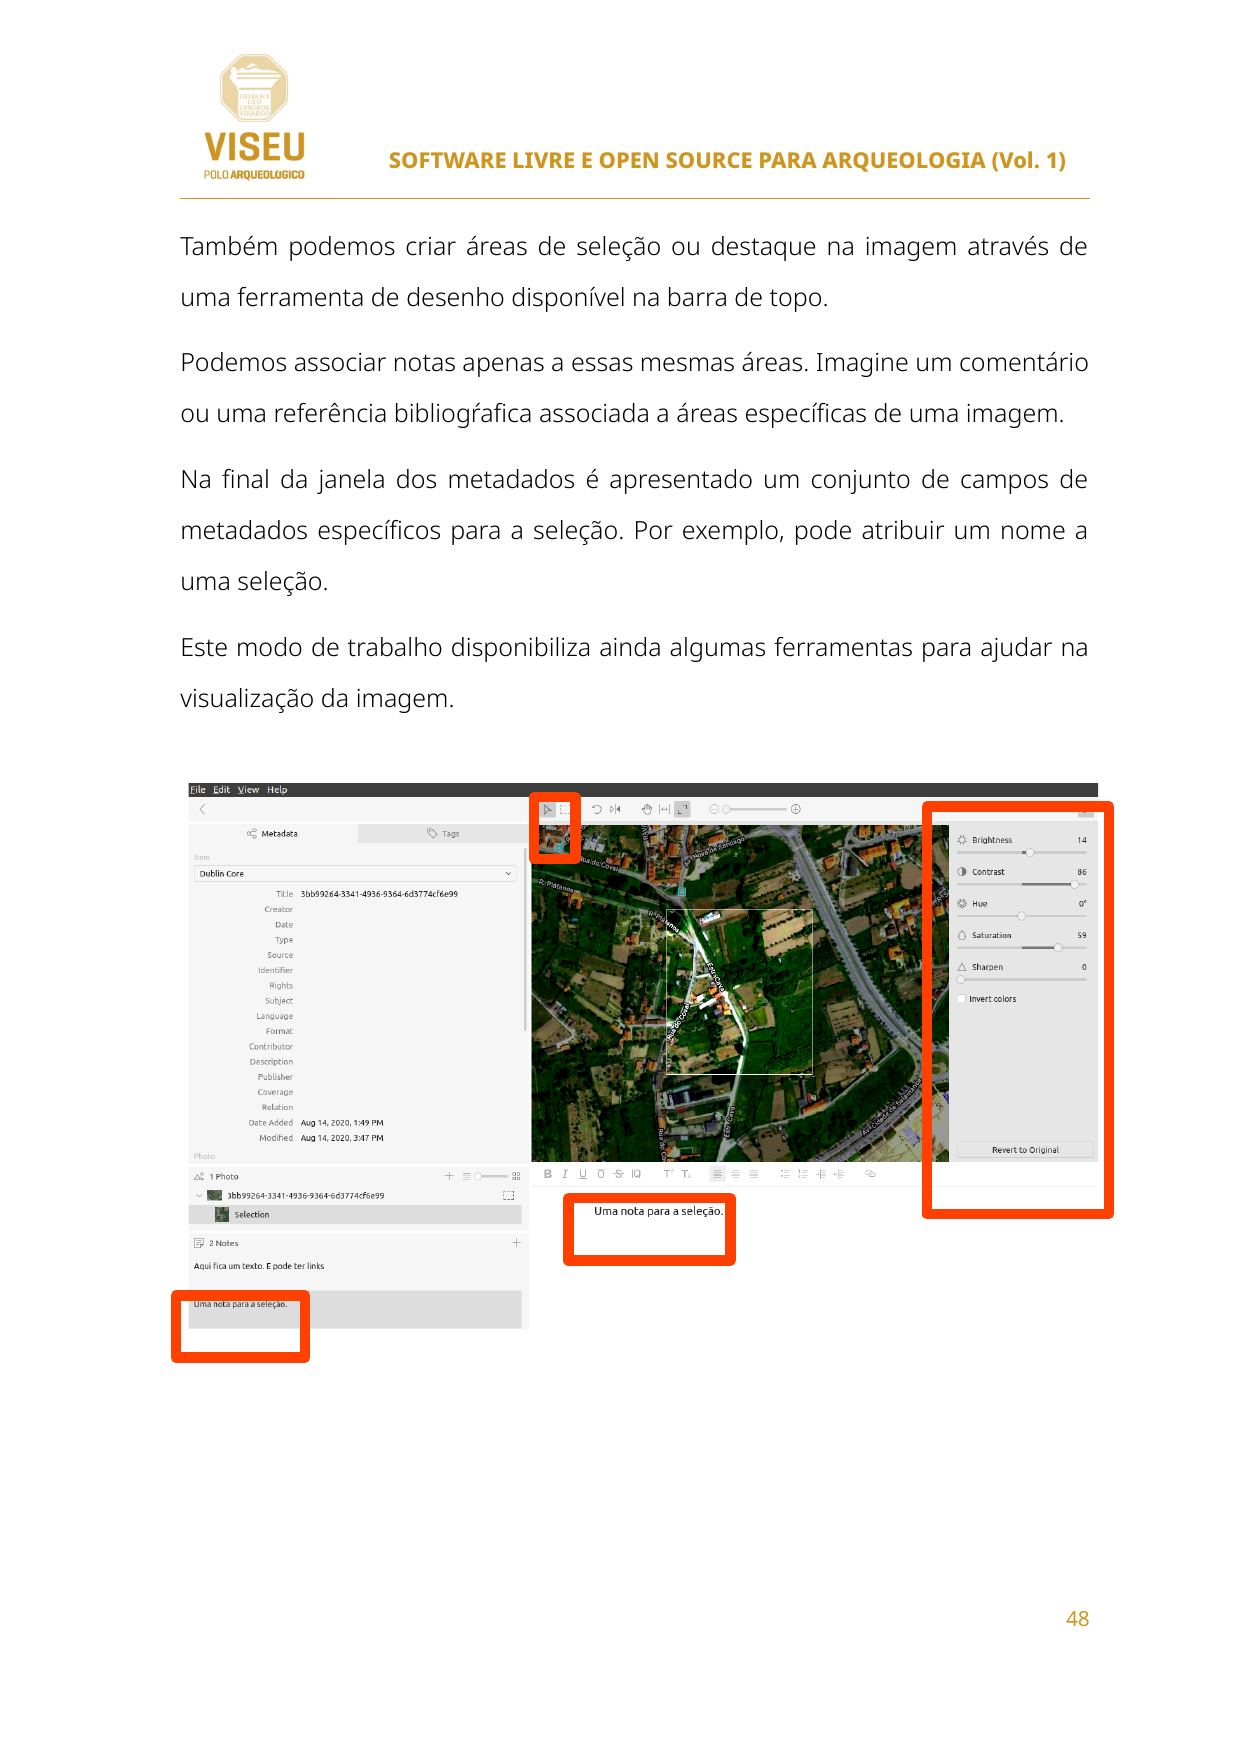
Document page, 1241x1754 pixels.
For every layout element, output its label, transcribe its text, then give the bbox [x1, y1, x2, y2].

picture [188, 1301, 300, 1329]
subtitle Podemos associar notas apenas a essas mesmas áreas. Imagine um comentário ou uma referência bibliogŕafica associada a áreas específicas de uma imagem. [180, 345, 1090, 430]
subtitle Também podemos criar áreas de seleção ou destaque na imagem através de uma ferramenta de desenho disponível na barra de topo. [180, 228, 1090, 313]
subtitle Na final da janela dos metadados é apresentado um conjunto de campos de metadados específicos para a seleção. Por exemplo, pode atribuir um nome a uma seleção. [180, 461, 1090, 598]
picture [932, 812, 1099, 1209]
subtitle Este modo de trabalho disponibiliza ainda algumas ferramentas para ajudar na visualização da imagem. [180, 629, 1090, 714]
picture [188, 783, 1099, 1329]
